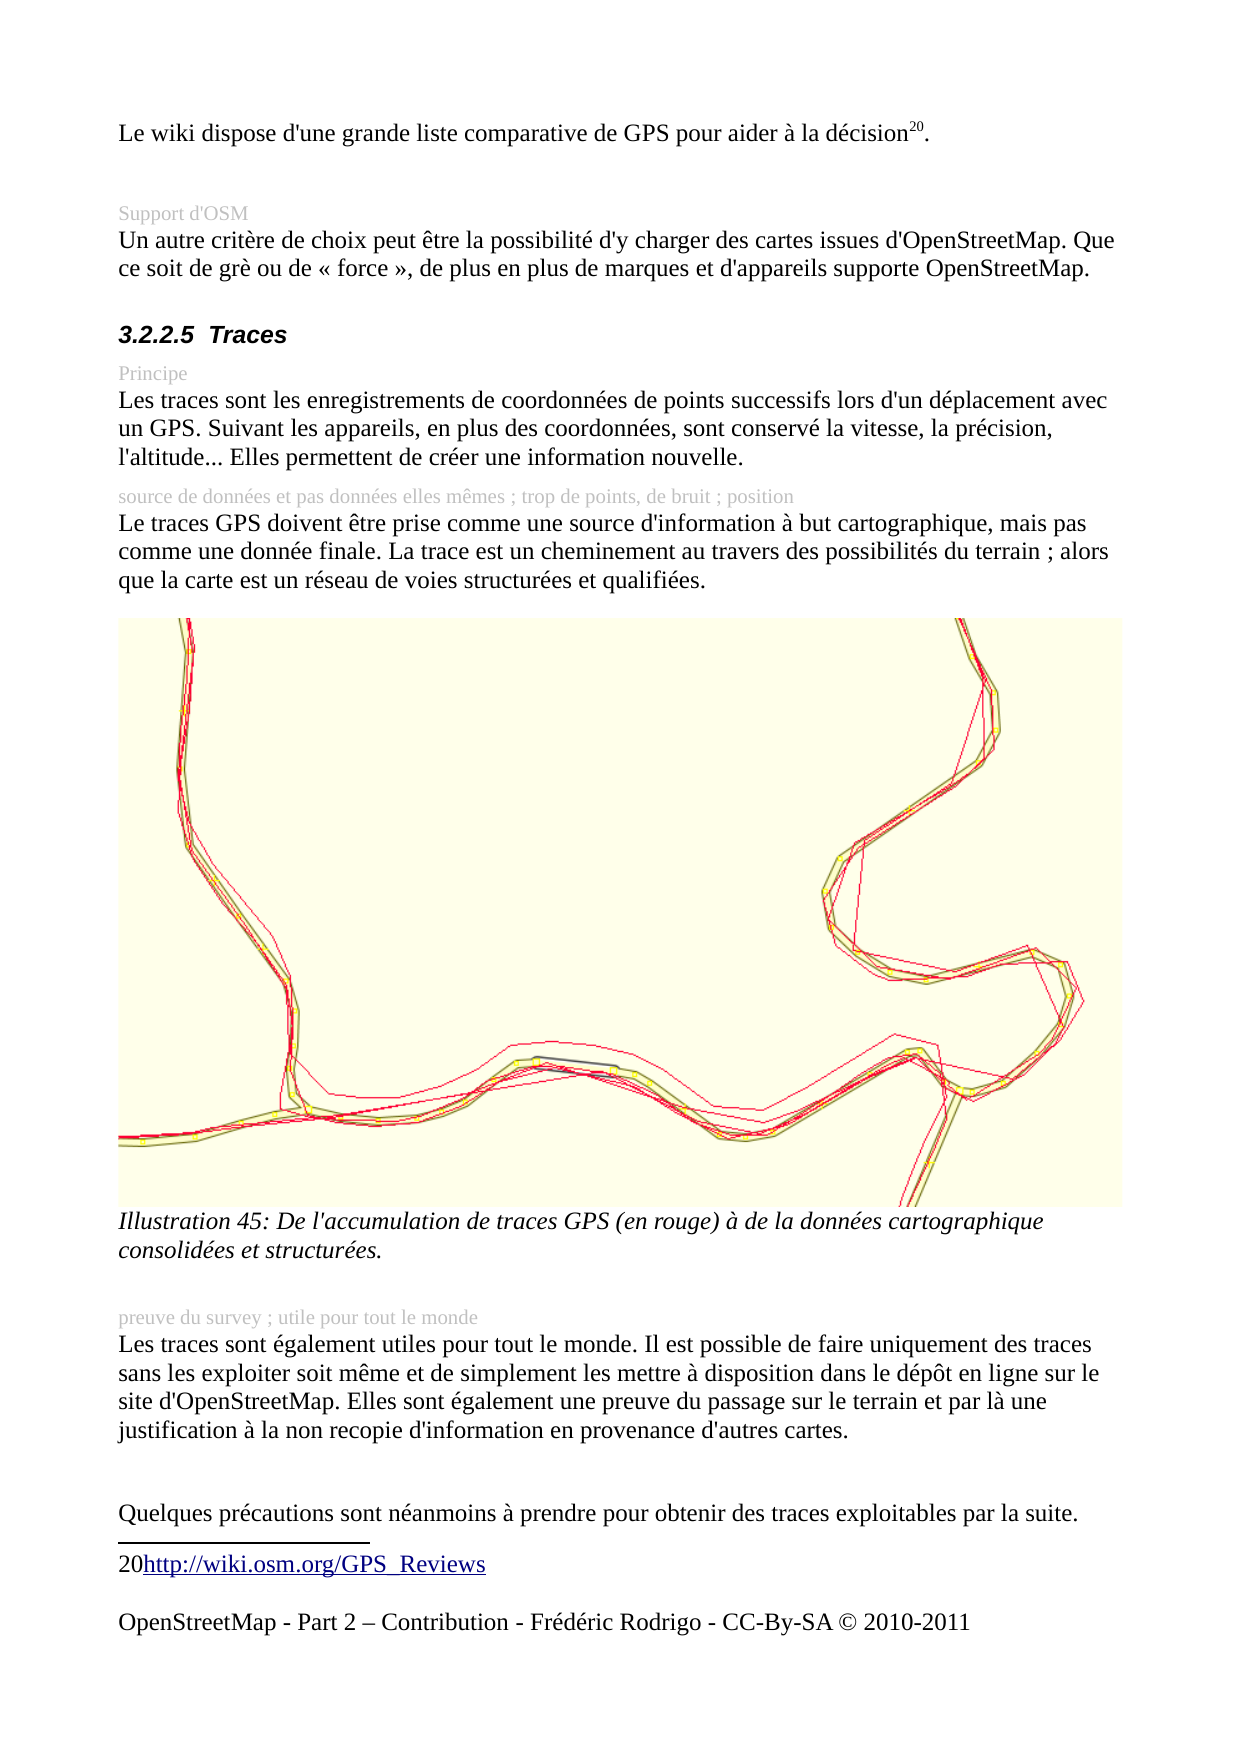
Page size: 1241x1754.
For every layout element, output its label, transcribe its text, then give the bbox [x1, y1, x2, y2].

text Les traces sont les enregistrements de coordonnées de points successifs lors d'un déplacement avec un GPS. Suivant les appareils, en plus des coordonnées, sont conservé la vitesse, la précision, l'altitude... Elles permettent de créer une information nouvelle. [118, 385, 1122, 471]
text Support d'OSM [118, 201, 1122, 225]
text Le traces GPS doivent être prise comme une source d'information à but cartographique, mais pas comme une donnée finale. La trace est un cheminement au travers des possibilités du terrain ; alors que la carte est un réseau de voies structurées et qualifiées. [118, 508, 1122, 594]
text Le wiki dispose d'une grande liste comparative de GPS pour aider à la décision. [118, 118, 1122, 147]
text preuve du survey ; utile pour tout le monde [118, 1305, 1122, 1329]
text Un autre critère de choix peut être la possibilité d'y charger des cartes issues d'OpenStreetMap. Que ce soit de grè ou de « force », de plus en plus de marques et d'appareils supporte OpenStreetMap. [118, 225, 1122, 282]
subtitle Traces [118, 320, 1122, 348]
text source de données et pas données elles mêmes ; trop de points, de bruit ; position [118, 483, 1122, 508]
text Quelques précautions sont néanmoins à prendre pour obtenir des traces exploitables par la suite. [118, 1498, 1122, 1526]
text http://wiki.osm.org/GPS_Reviews [118, 1549, 1122, 1578]
text Les traces sont également utiles pour tout le monde. Il est possible de faire uniquement des traces sans les exploiter soit même et de simplement les mettre à disposition dans le dépôt en ligne sur le site d'OpenStreetMap. Elles sont également une preuve du passage sur le terrain et par là une justification à la non recopie d'information en provenance d'autres cartes. [118, 1329, 1122, 1444]
text Illustration 45: De l'accumulation de traces GPS (en rouge) à de la données cartographique consolidées et structurées. [118, 1207, 1122, 1264]
text Principe [118, 361, 1122, 385]
picture [118, 618, 1123, 1207]
